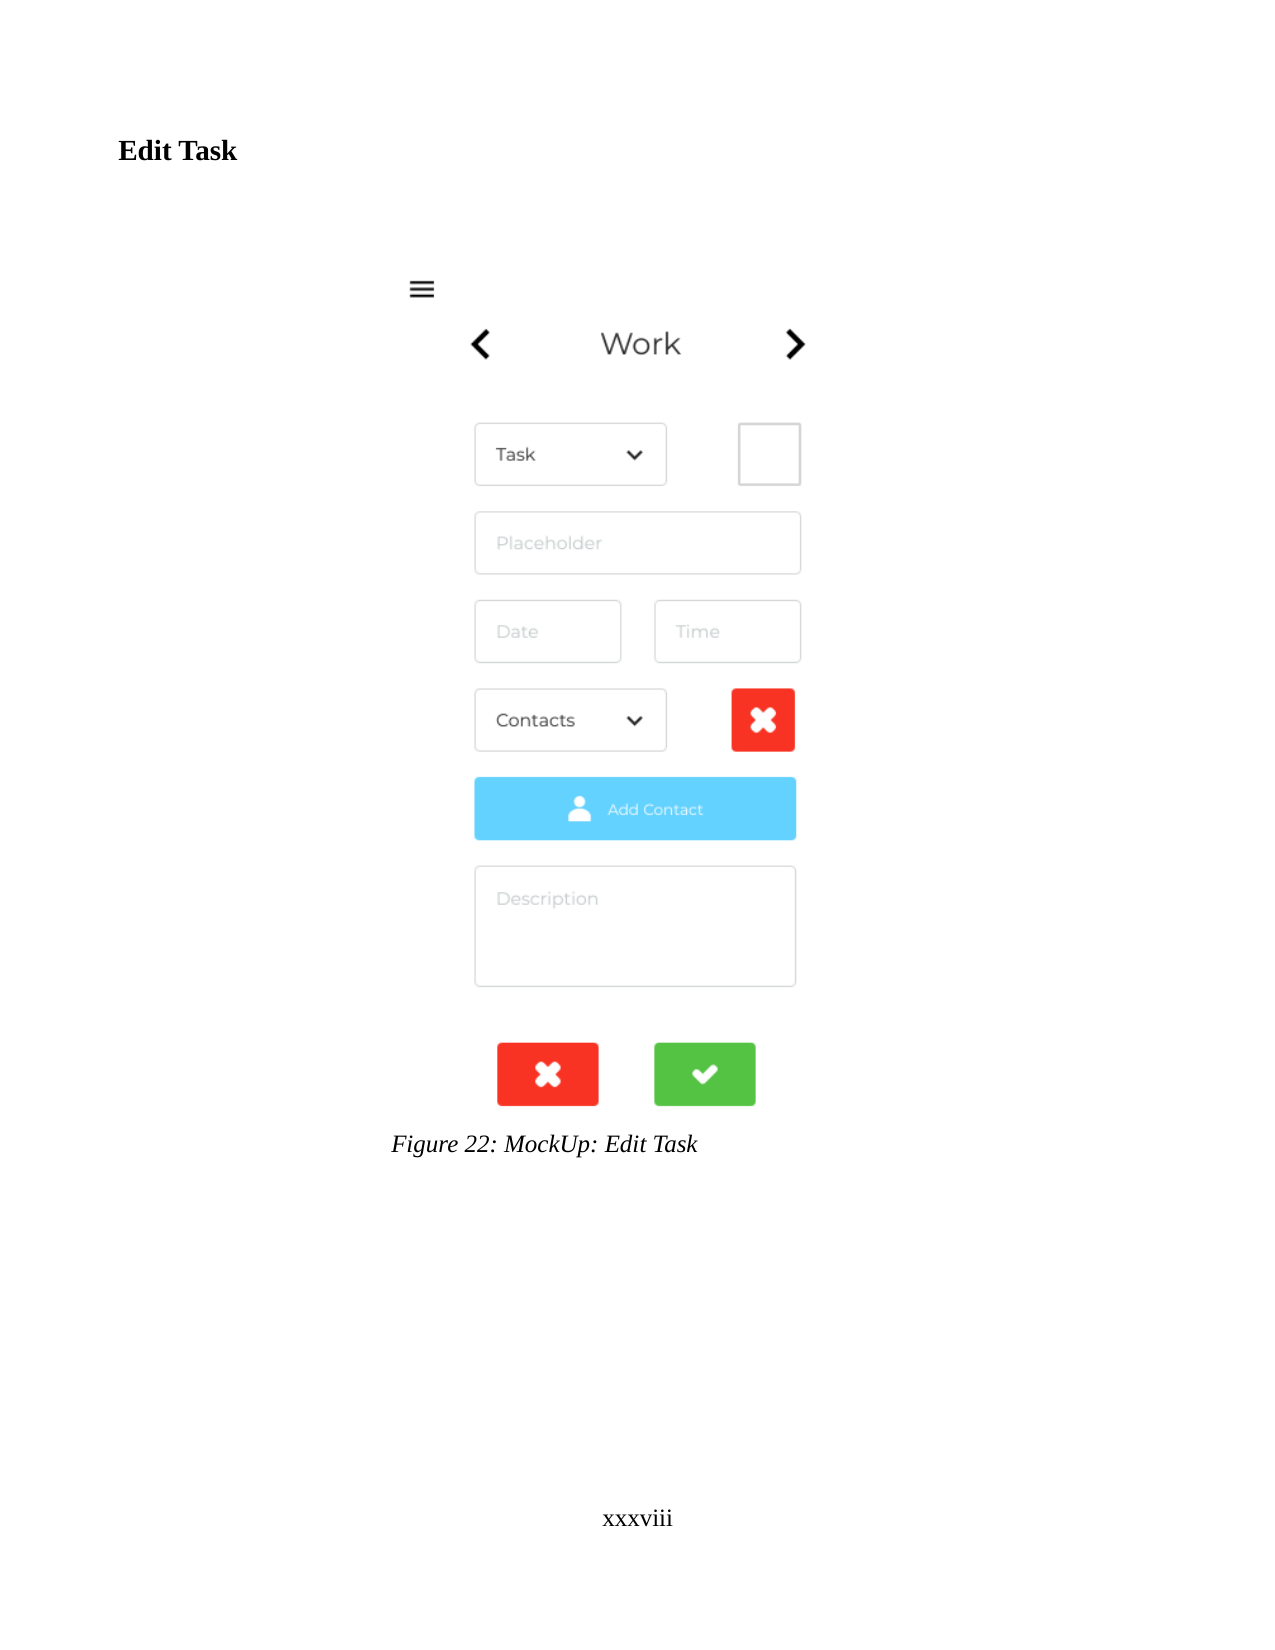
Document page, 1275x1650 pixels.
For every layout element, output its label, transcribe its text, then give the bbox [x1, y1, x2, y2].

subtitle Edit Task [118, 133, 1157, 166]
picture [391, 233, 884, 1129]
text Figure 22: MockUp: Edit Task [391, 1129, 884, 1157]
